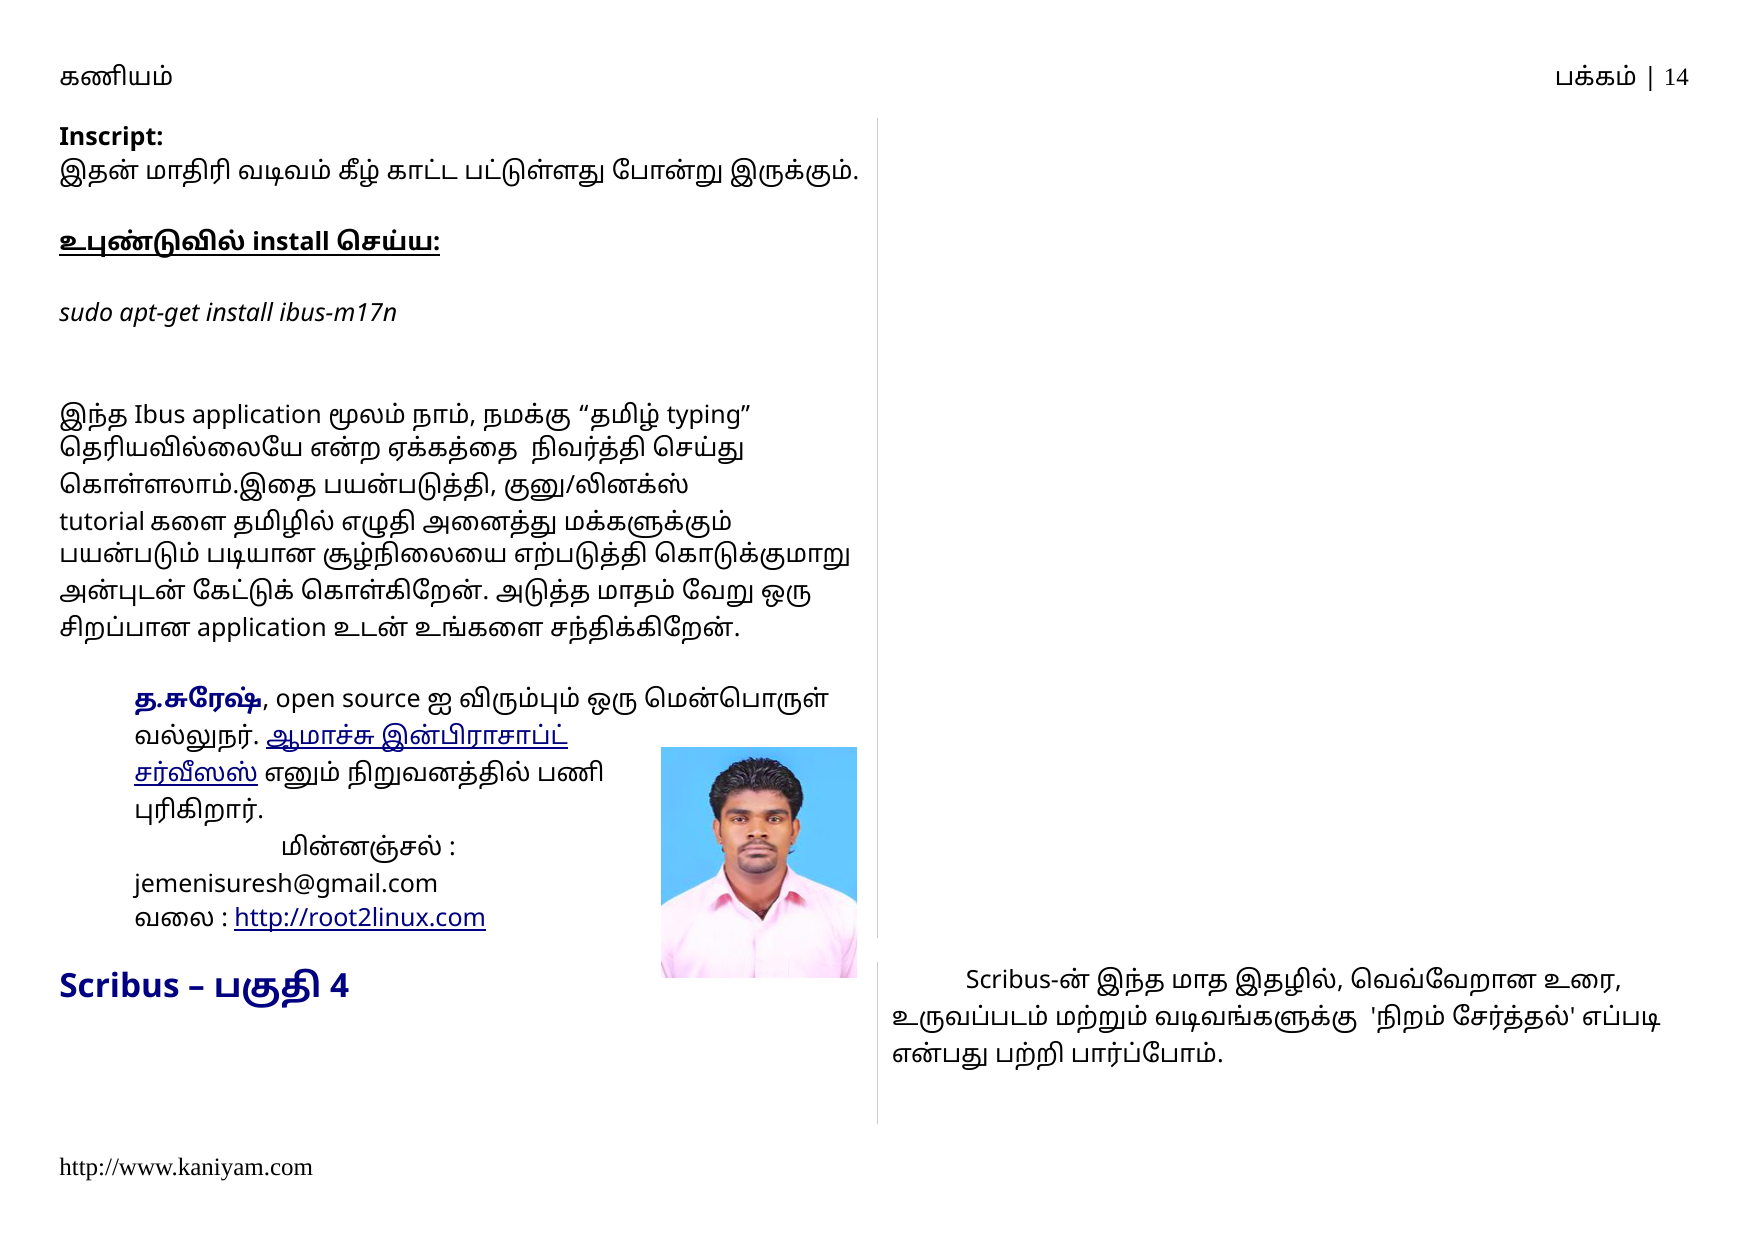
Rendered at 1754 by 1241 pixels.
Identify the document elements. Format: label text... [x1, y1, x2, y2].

text இந்த Ibus application மூலம் நாம், நமக்கு “தமிழ் typing” தெரியவில்லையே என்ற ஏக்கத்தை நிவர்த்தி செய்து கொள்ளலாம்.இதை பயன்படுத்தி, குனு/லினக்ஸ் tutorialகளை தமிழில் எழுதி அனைத்து மக்களுக்கும் பயன்படும் படியான சூழ்நிலையை எற்படுத்தி கொடுக்குமாறு அன்புடன் கேட்டுக் கொள்கிறேன். அடுத்த மாதம் வேறு ஒரு சிறப்பான application உடன் உங்களை சந்திக்கிறேன். [59, 397, 862, 647]
picture [661, 747, 858, 978]
text Scribus-ன் இந்த மாத இதழில், வெவ்வேறான உரை, உருவப்படம் மற்றும் வடிவங்களுக்கு 'நிறம் சேர்த்தல்' எப்படி என்பது பற்றி பார்ப்போம். [892, 962, 1695, 1073]
text இதன் மாதிரி வடிவம் கீழ் காட்ட பட்டுள்ளது போன்று இருக்கும். [59, 153, 862, 189]
list த.சுரேஷ், open source ஐ விரும்பும் ஒரு மென்பொருள் வல்லுநர். ஆமாச்சு இன்பிராசாப்ட் சர்வீஸஸ் எனும் நிறுவனத்தில் பணி புரிகிறார். [97, 681, 862, 829]
text sudo apt-get install ibus-m17n [59, 295, 862, 329]
subtitle Scribus – பகுதி 4 [59, 962, 862, 1011]
subtitle மின்னஞ்சல் : jemenisuresh@gmail.com [97, 829, 661, 900]
subtitle வலை : http://root2linux.com [97, 900, 661, 937]
text Inscript: [59, 118, 862, 153]
text உபுண்டுவில் install செய்ய: [59, 224, 862, 261]
